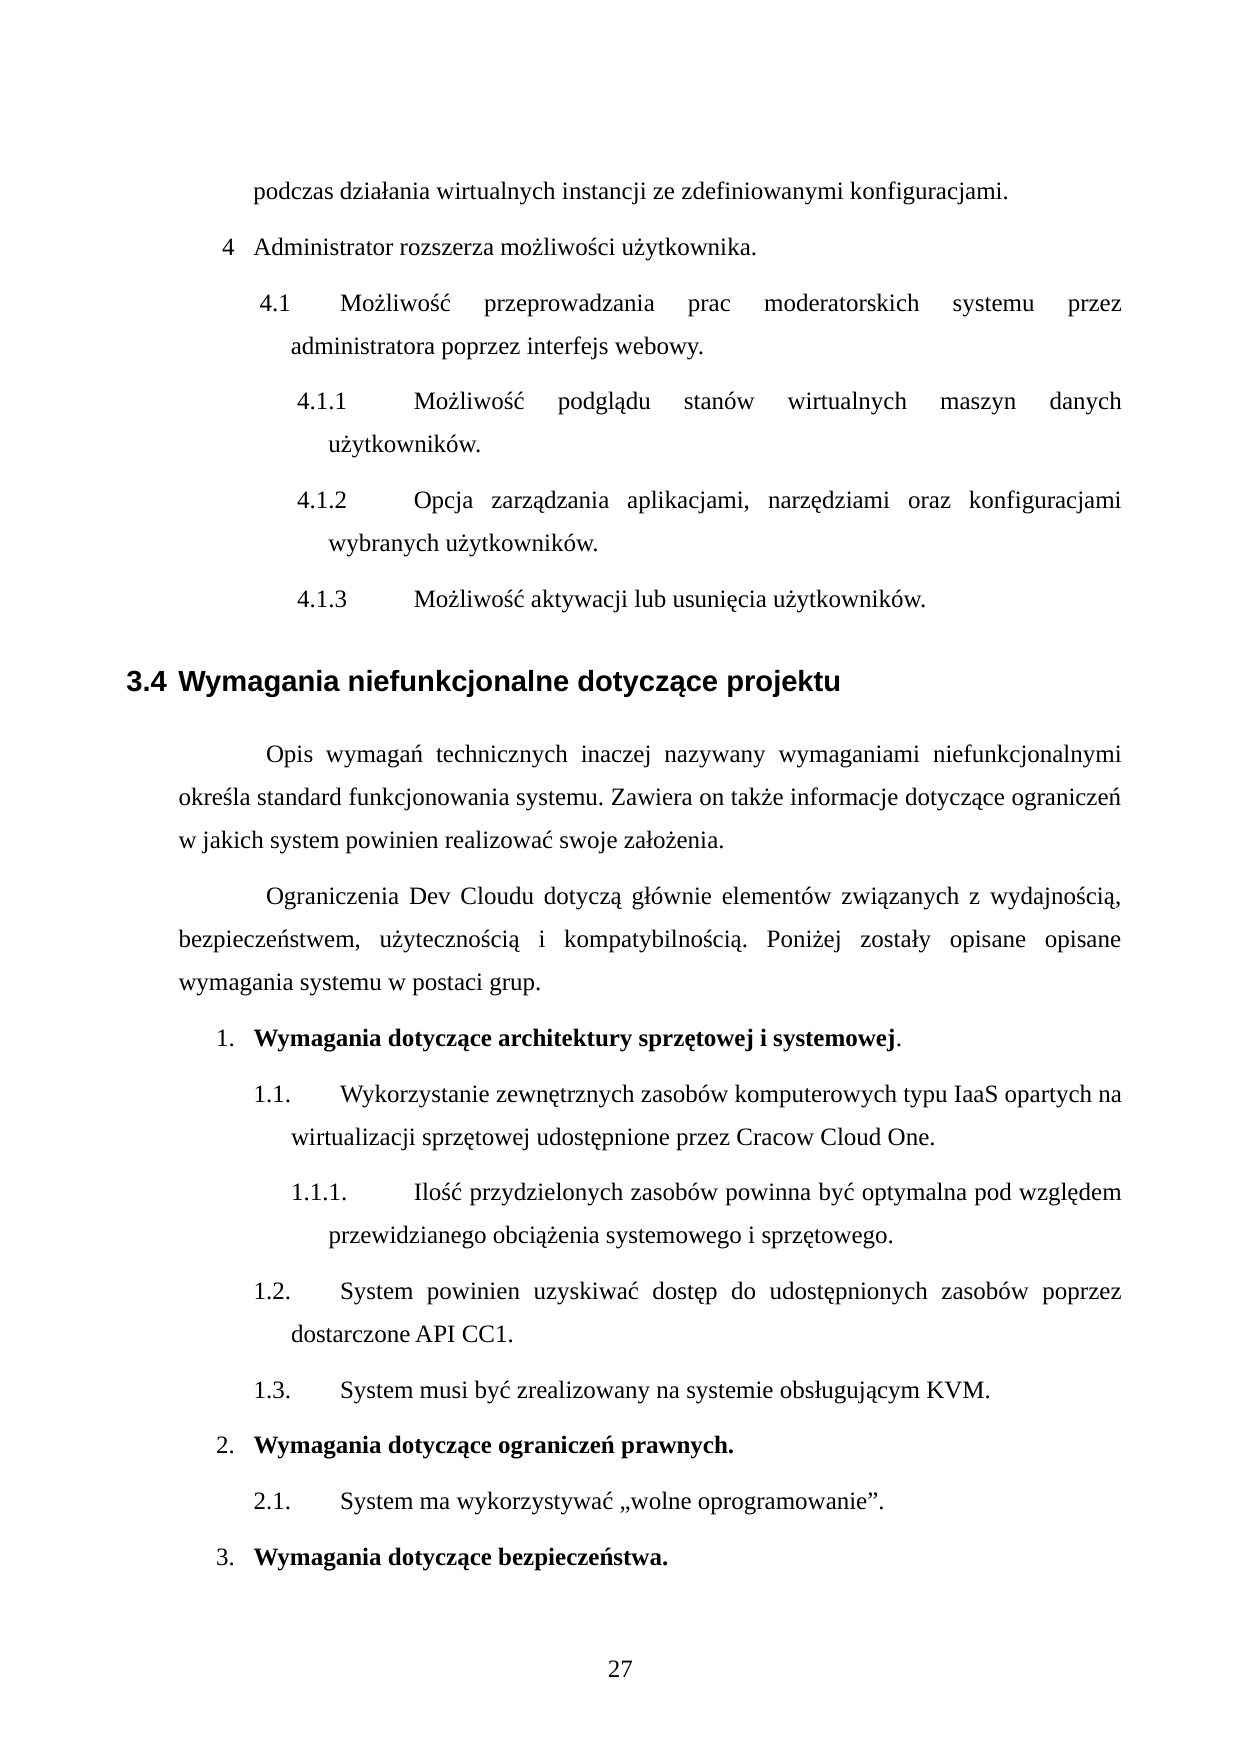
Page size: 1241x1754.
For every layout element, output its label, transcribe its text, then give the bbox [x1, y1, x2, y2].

list Możliwość podglądu stanów wirtualnych maszyn danych użytkowników. [291, 386, 1122, 458]
text Opis wymagań technicznych inaczej nazywany wymaganiami niefunkcjonalnymi określa standard funkcjonowania systemu. Zawiera on także informacje dotyczące ograniczeń w jakich system powinien realizować swoje założenia. [178, 739, 1122, 854]
list System powinien uzyskiwać dostęp do udostępnionych zasobów poprzez dostarczone API CC1. [253, 1276, 1122, 1348]
subtitle Wymagania niefunkcjonalne dotyczące projektu [118, 664, 1122, 698]
list Wymagania dotyczące architektury sprzętowej i systemowej. [216, 1023, 1122, 1052]
list System musi być zrealizowany na systemie obsługującym KVM. [253, 1375, 1122, 1404]
text Ograniczenia Dev Cloudu dotyczą głównie elementów związanych z wydajnością, bezpieczeństwem, użytecznością i kompatybilnością. Poniżej zostały opisane opisane wymagania systemu w postaci grup. [178, 881, 1122, 996]
list Administrator rozszerza możliwości użytkownika. [216, 232, 1122, 261]
list Wymagania dotyczące ograniczeń prawnych. [216, 1431, 1122, 1459]
list Ilość przydzielonych zasobów powinna być optymalna pod względem przewidzianego obciążenia systemowego i sprzętowego. [291, 1177, 1122, 1249]
list System ma wykorzystywać „wolne oprogramowanie”. [253, 1486, 1122, 1515]
list Wykorzystanie zewnętrznych zasobów komputerowych typu IaaS opartych na wirtualizacji sprzętowej udostępnione przez Cracow Cloud One. [253, 1079, 1122, 1151]
list podczas działania wirtualnych instancji ze zdefiniowanymi konfiguracjami. [216, 176, 1122, 205]
list Możliwość przeprowadzania prac moderatorskich systemu przez administratora poprzez interfejs webowy. [253, 288, 1122, 359]
list Możliwość aktywacji lub usunięcia użytkowników. [291, 584, 1122, 613]
list Wymagania dotyczące bezpieczeństwa. [216, 1542, 1122, 1571]
list Opcja zarządzania aplikacjami, narzędziami oraz konfiguracjami wybranych użytkowników. [291, 485, 1122, 557]
